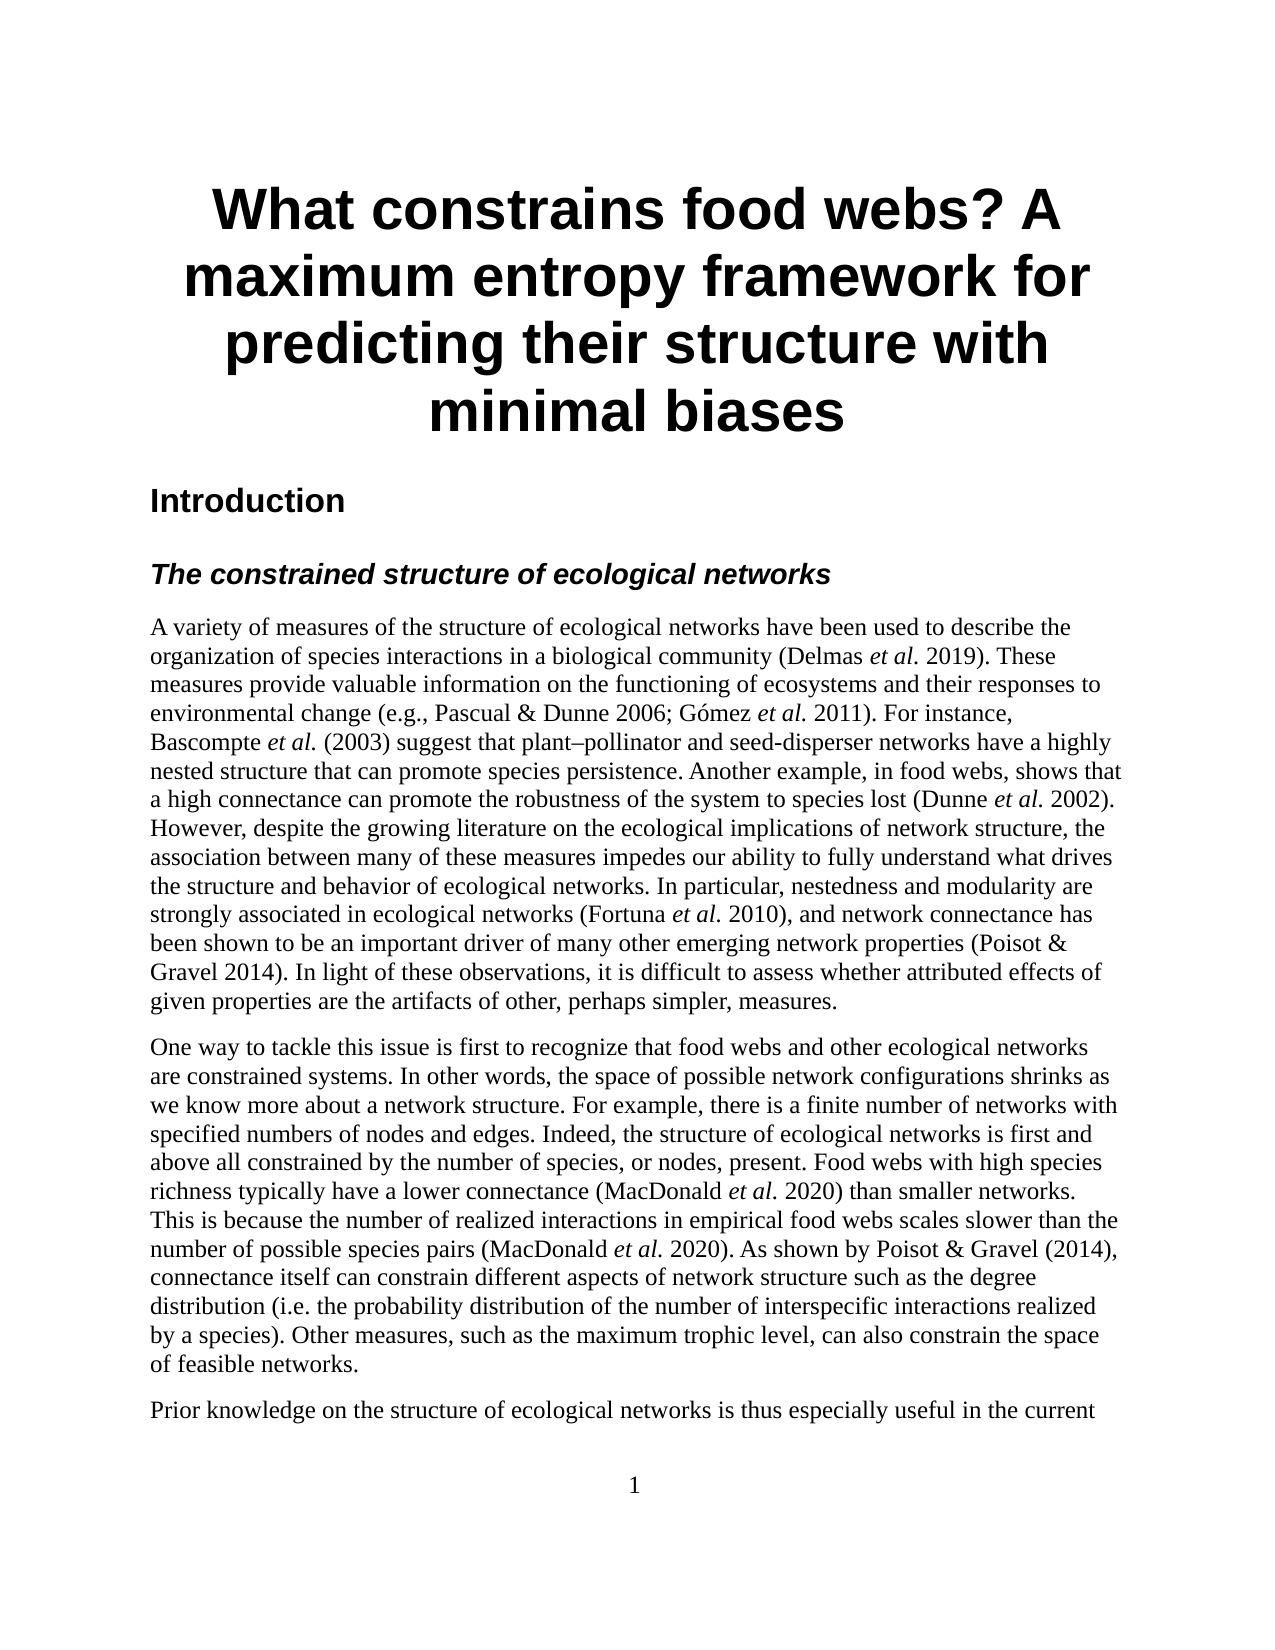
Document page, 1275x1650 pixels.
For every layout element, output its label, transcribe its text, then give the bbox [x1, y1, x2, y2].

text Prior knowledge on the structure of ecological networks is thus especially useful in the current [150, 1395, 1125, 1424]
subtitle Introduction [150, 481, 1125, 519]
title What constrains food webs? A maximum entropy framework for predicting their structure with minimal biases [150, 175, 1125, 443]
text A variety of measures of the structure of ecological networks have been used to describe the organization of species interactions in a biological community (Delmas et al. 2019). These measures provide valuable information on the functioning of ecosystems and their responses to environmental change (e.g., Pascual & Dunne 2006; Gómez et al. 2011). For instance, Bascompte et al. (2003) suggest that plant–pollinator and seed-disperser networks have a highly nested structure that can promote species persistence. Another example, in food webs, shows that a high connectance can promote the robustness of the system to species lost (Dunne et al. 2002). However, despite the growing literature on the ecological implications of network structure, the association between many of these measures impedes our ability to fully understand what drives the structure and behavior of ecological networks. In particular, nestedness and modularity are strongly associated in ecological networks (Fortuna et al. 2010), and network connectance has been shown to be an important driver of many other emerging network properties (Poisot & Gravel 2014). In light of these observations, it is difficult to assess whether attributed effects of given properties are the artifacts of other, perhaps simpler, measures. [150, 612, 1125, 1014]
subtitle The constrained structure of ecological networks [150, 557, 1125, 591]
text One way to tackle this issue is first to recognize that food webs and other ecological networks are constrained systems. In other words, the space of possible network configurations shrinks as we know more about a network structure. For example, there is a finite number of networks with specified numbers of nodes and edges. Indeed, the structure of ecological networks is first and above all constrained by the number of species, or nodes, present. Food webs with high species richness typically have a lower connectance (MacDonald et al. 2020) than smaller networks. This is because the number of realized interactions in empirical food webs scales slower than the number of possible species pairs (MacDonald et al. 2020). As shown by Poisot & Gravel (2014), connectance itself can constrain different aspects of network structure such as the degree distribution (i.e. the probability distribution of the number of interspecific interactions realized by a species). Other measures, such as the maximum trophic level, can also constrain the space of feasible networks. [150, 1032, 1125, 1377]
